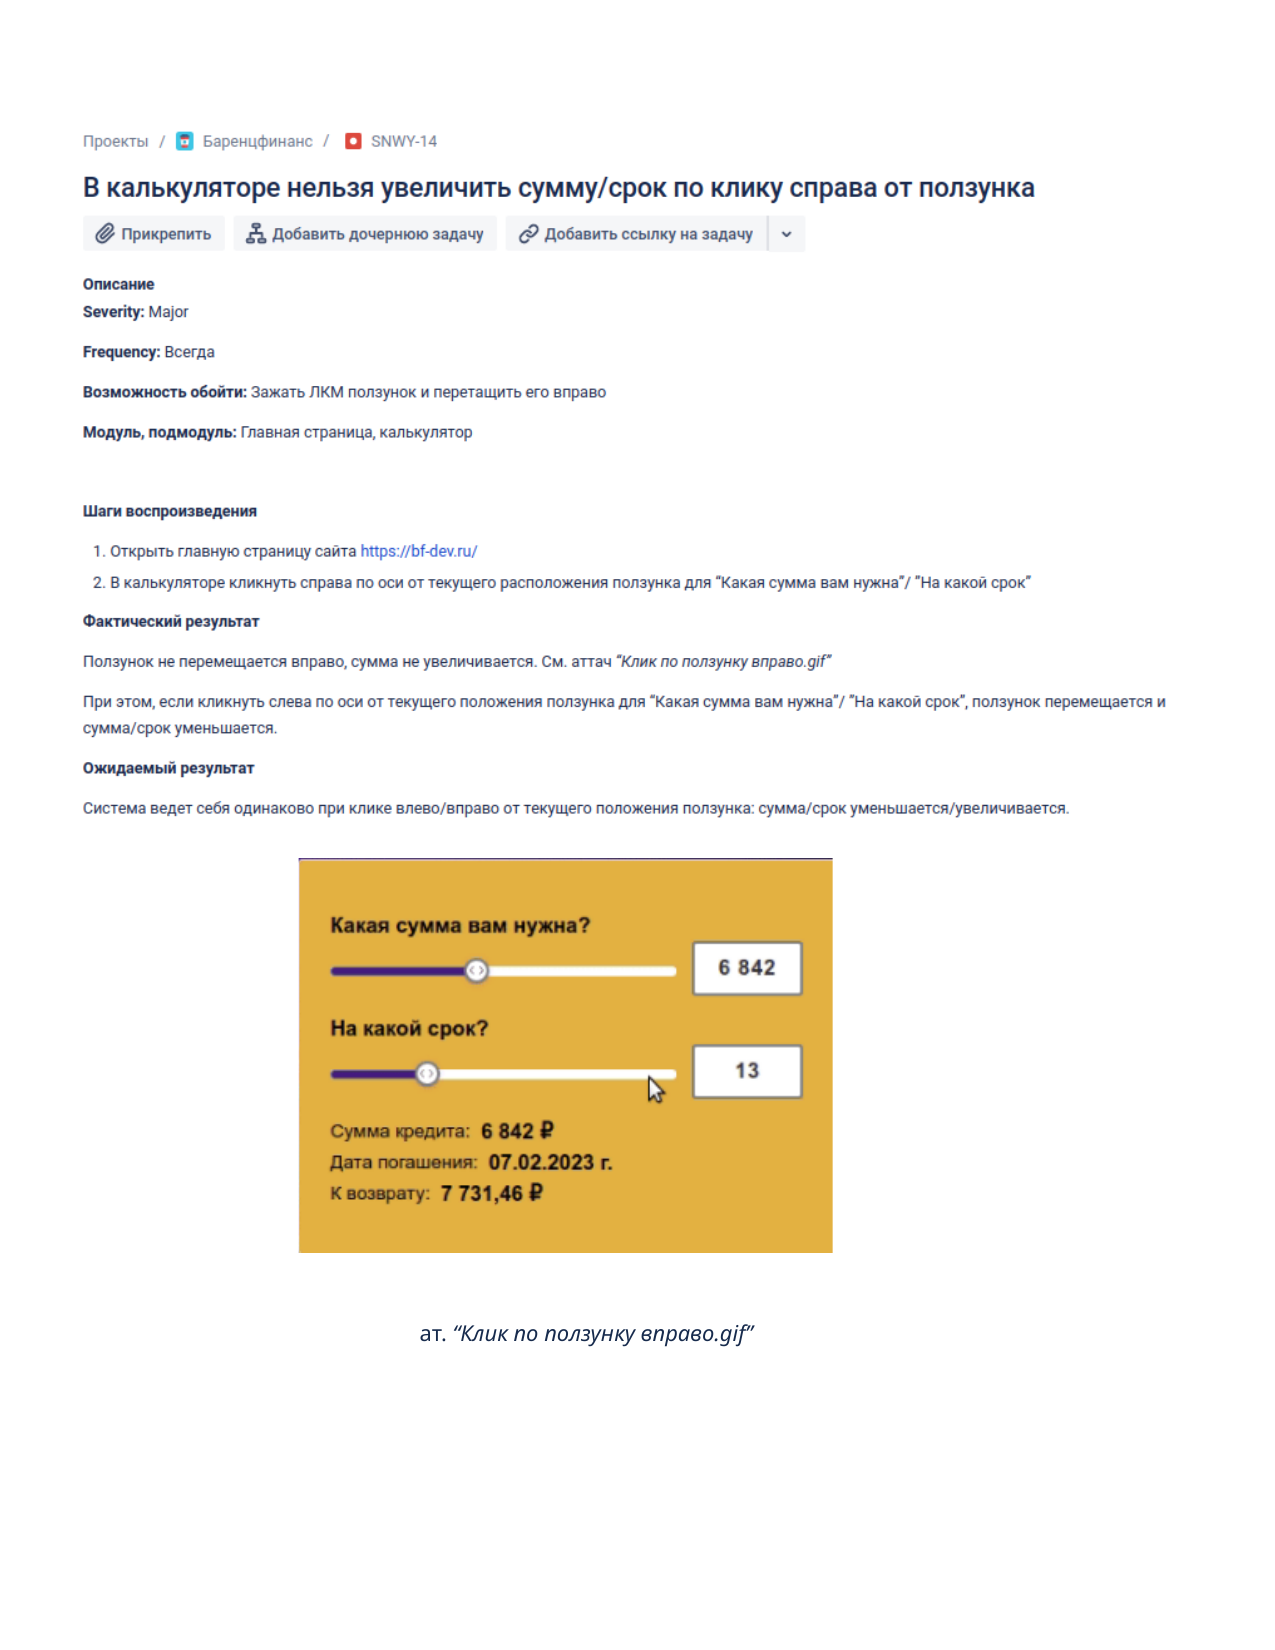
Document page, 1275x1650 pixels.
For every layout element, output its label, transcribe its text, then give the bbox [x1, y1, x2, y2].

text ат. “Клик по ползунку вправо.gif” [18, 1318, 1157, 1348]
picture [67, 118, 1208, 830]
picture [298, 858, 833, 1253]
